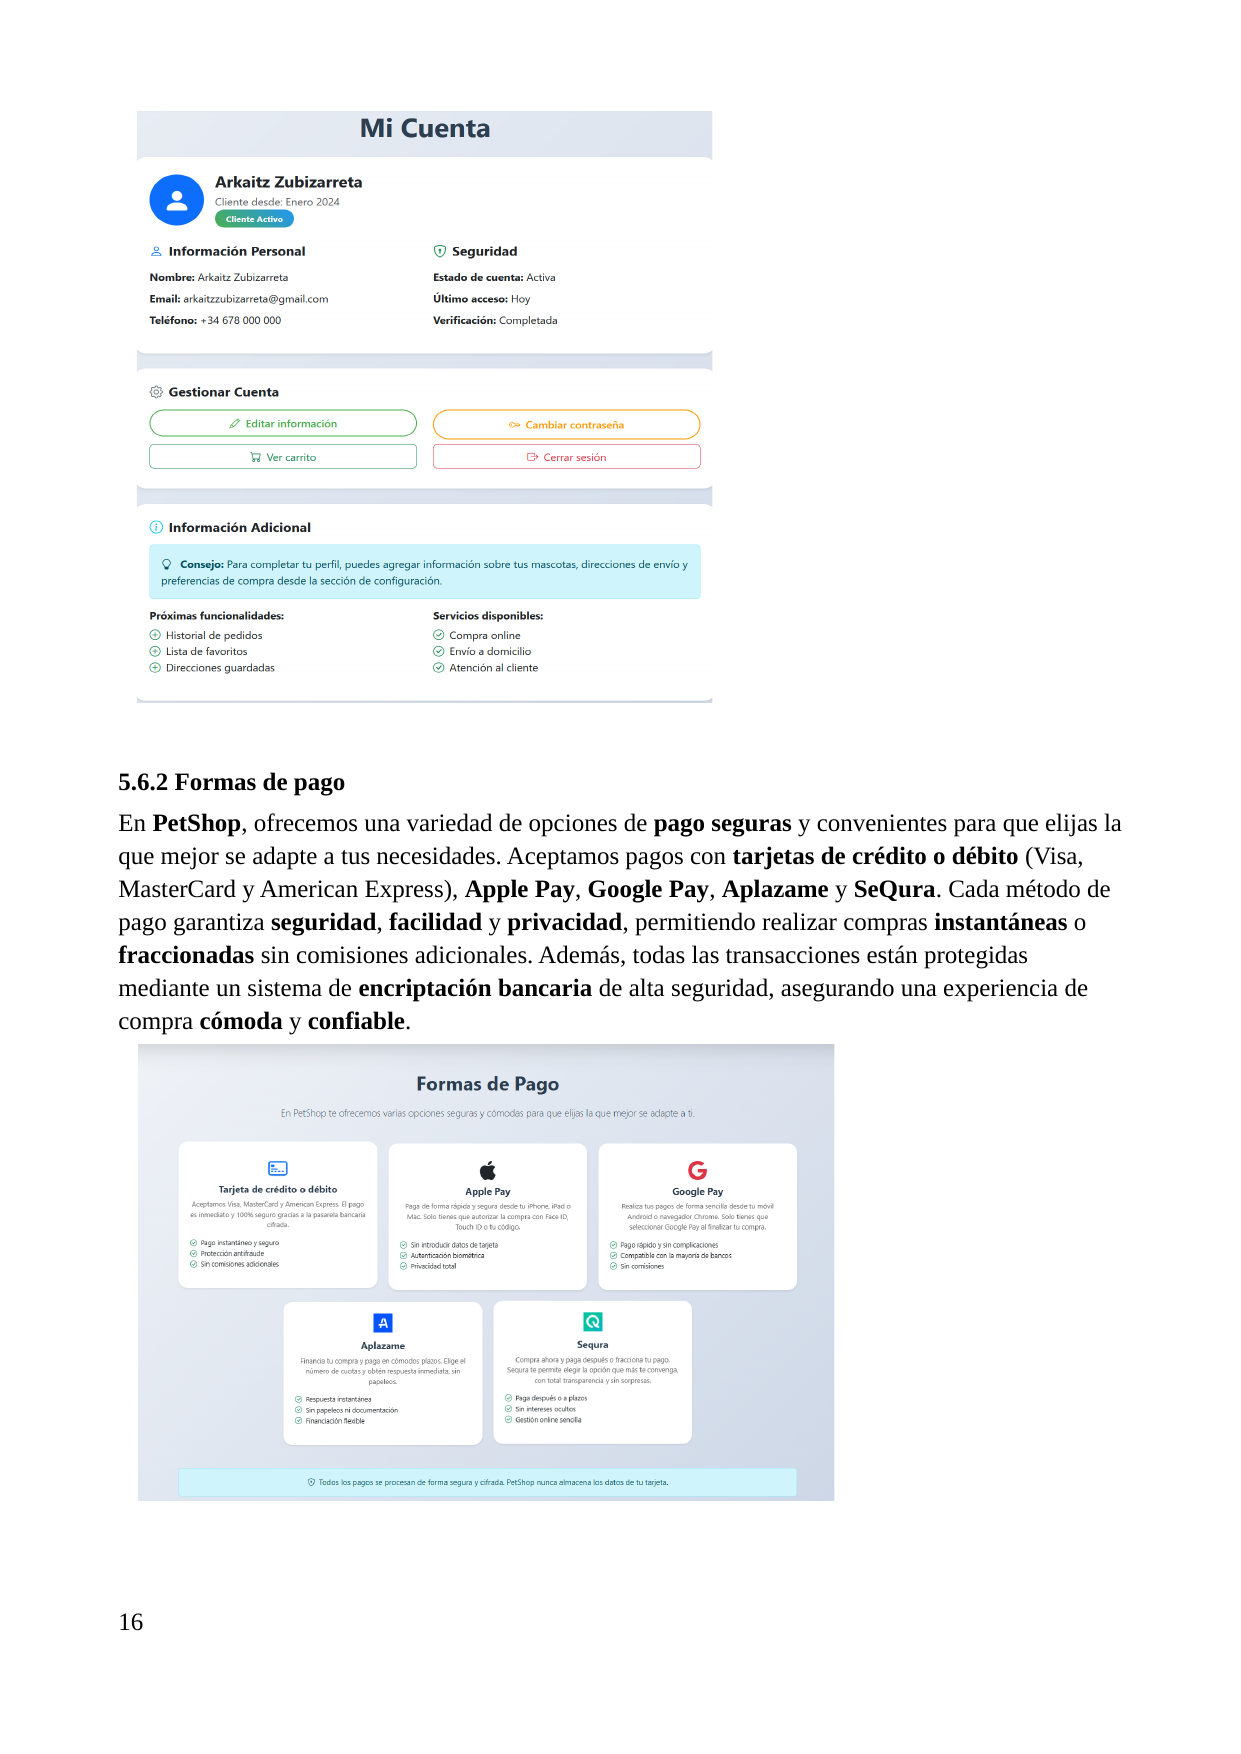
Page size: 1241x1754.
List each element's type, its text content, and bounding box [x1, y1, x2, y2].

subtitle 5.6.2 Formas de pago [118, 767, 1122, 795]
picture [136, 111, 713, 703]
picture [137, 1044, 835, 1501]
text En PetShop, ofrecemos una variedad de opciones de pago seguras y convenientes para que elijas la que mejor se adapte a tus necesidades. Aceptamos pagos con tarjetas de crédito o débito (Visa, MasterCard y American Express), Apple Pay, Google Pay, Aplazame y SeQura. Cada método de pago garantiza seguridad, facilidad y privacidad, permitiendo realizar compras instantáneas o fraccionadas sin comisiones adicionales. Además, todas las transacciones están protegidas mediante un sistema de encriptación bancaria de alta seguridad, asegurando una experiencia de compra cómoda y confiable. [118, 808, 1122, 1035]
